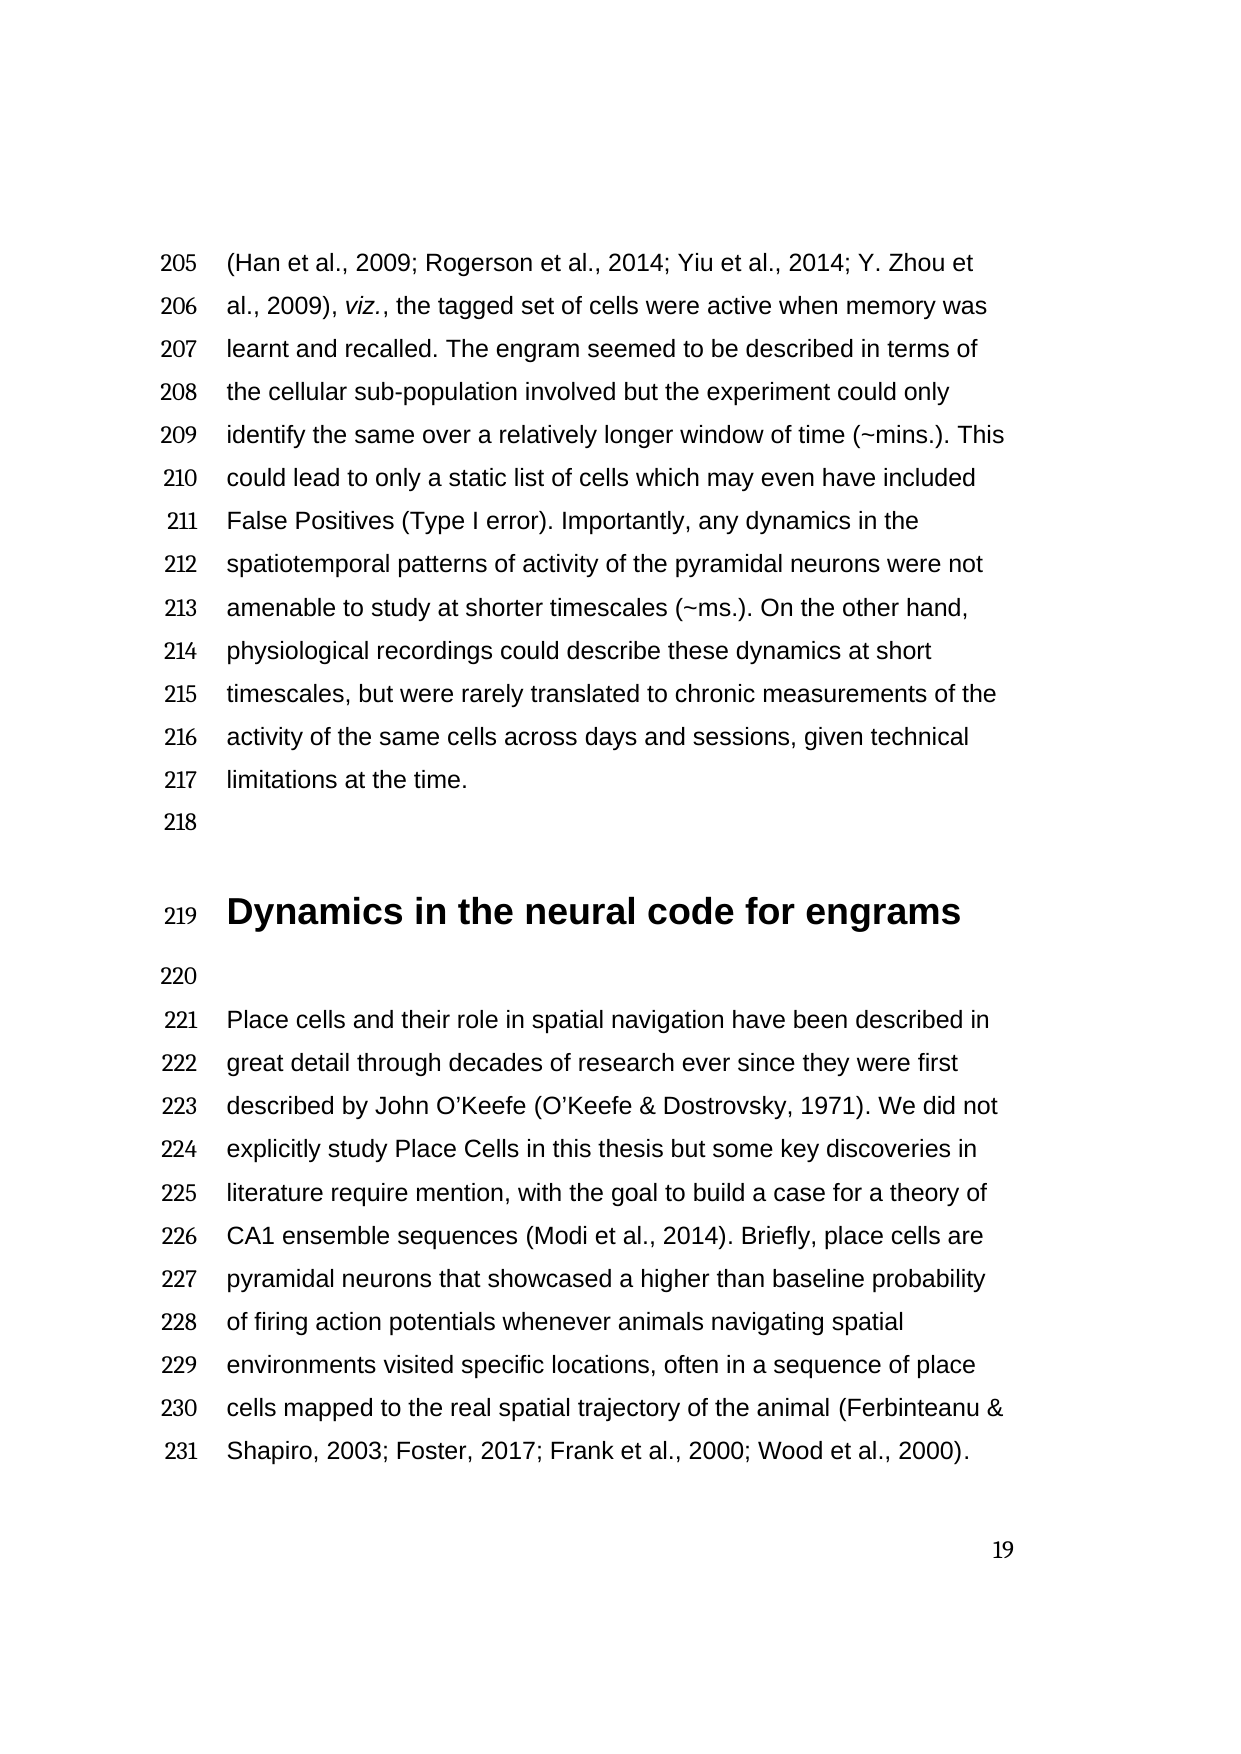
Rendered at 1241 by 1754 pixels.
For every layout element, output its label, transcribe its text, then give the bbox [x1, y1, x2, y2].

text Place cells and their role in spatial navigation have been described in great detail through decades of research ever since they were first described by John O’Keefe (O’Keefe & Dostrovsky, 1971). We did not explicitly study Place Cells in this thesis but some key discoveries in literature require mention, with the goal to build a case for a theory of CA1 ensemble sequences (Modi et al., 2014)⁠. Briefly, place cells are pyramidal neurons that showcased a higher than baseline probability of firing action potentials whenever animals navigating spatial environments visited specific locations, often in a sequence of place cells mapped to the real spatial trajectory of the animal (Ferbinteanu & Shapiro, 2003; Foster, 2017; Frank et al., 2000; Wood et al., 2000)⁠. [226, 1005, 1014, 1465]
text (Han et al., 2009; Rogerson et al., 2014; Yiu et al., 2014; Y. Zhou et al., 2009)⁠, viz., the tagged set of cells were active when memory was learnt and recalled. The engram seemed to be described in terms of the cellular sub-population involved but the experiment could only identify the same over a relatively longer window of time (~mins.). This could lead to only a static list of cells which may even have included False Positives (Type I error). Importantly, any dynamics in the spatiotemporal patterns of activity of the pyramidal neurons were not amenable to study at shorter timescales (~ms.). On the other hand, physiological recordings could describe these dynamics at short timescales, but were rarely translated to chronic measurements of the activity of the same cells across days and sessions, given technical limitations at the time. [226, 248, 1014, 794]
subtitle Dynamics in the neural code for engrams [226, 889, 1014, 932]
